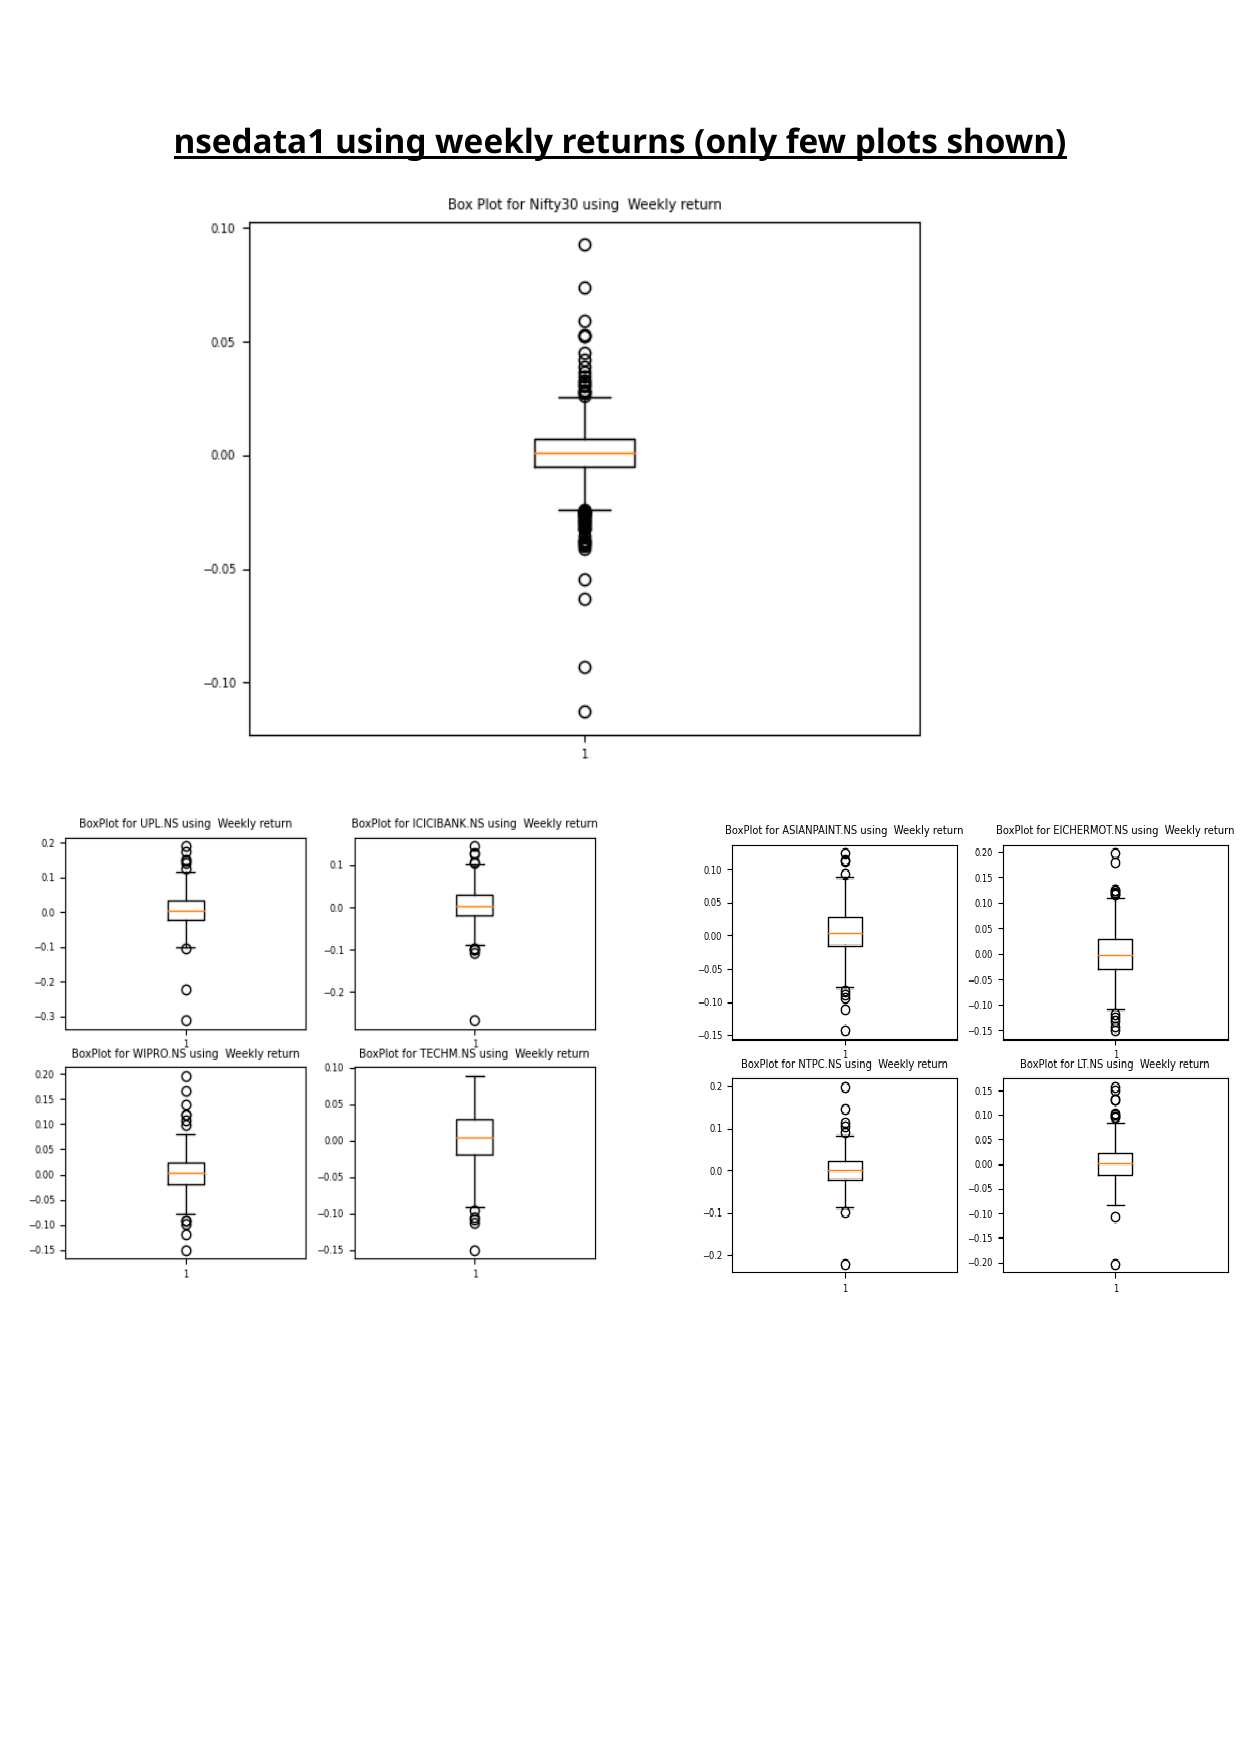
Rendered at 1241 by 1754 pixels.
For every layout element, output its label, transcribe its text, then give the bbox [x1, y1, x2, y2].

picture [15, 806, 610, 1297]
picture [179, 186, 944, 767]
text nsedata1 using weekly returns (only few plots shown) [118, 118, 1122, 163]
picture [685, 813, 1240, 1312]
